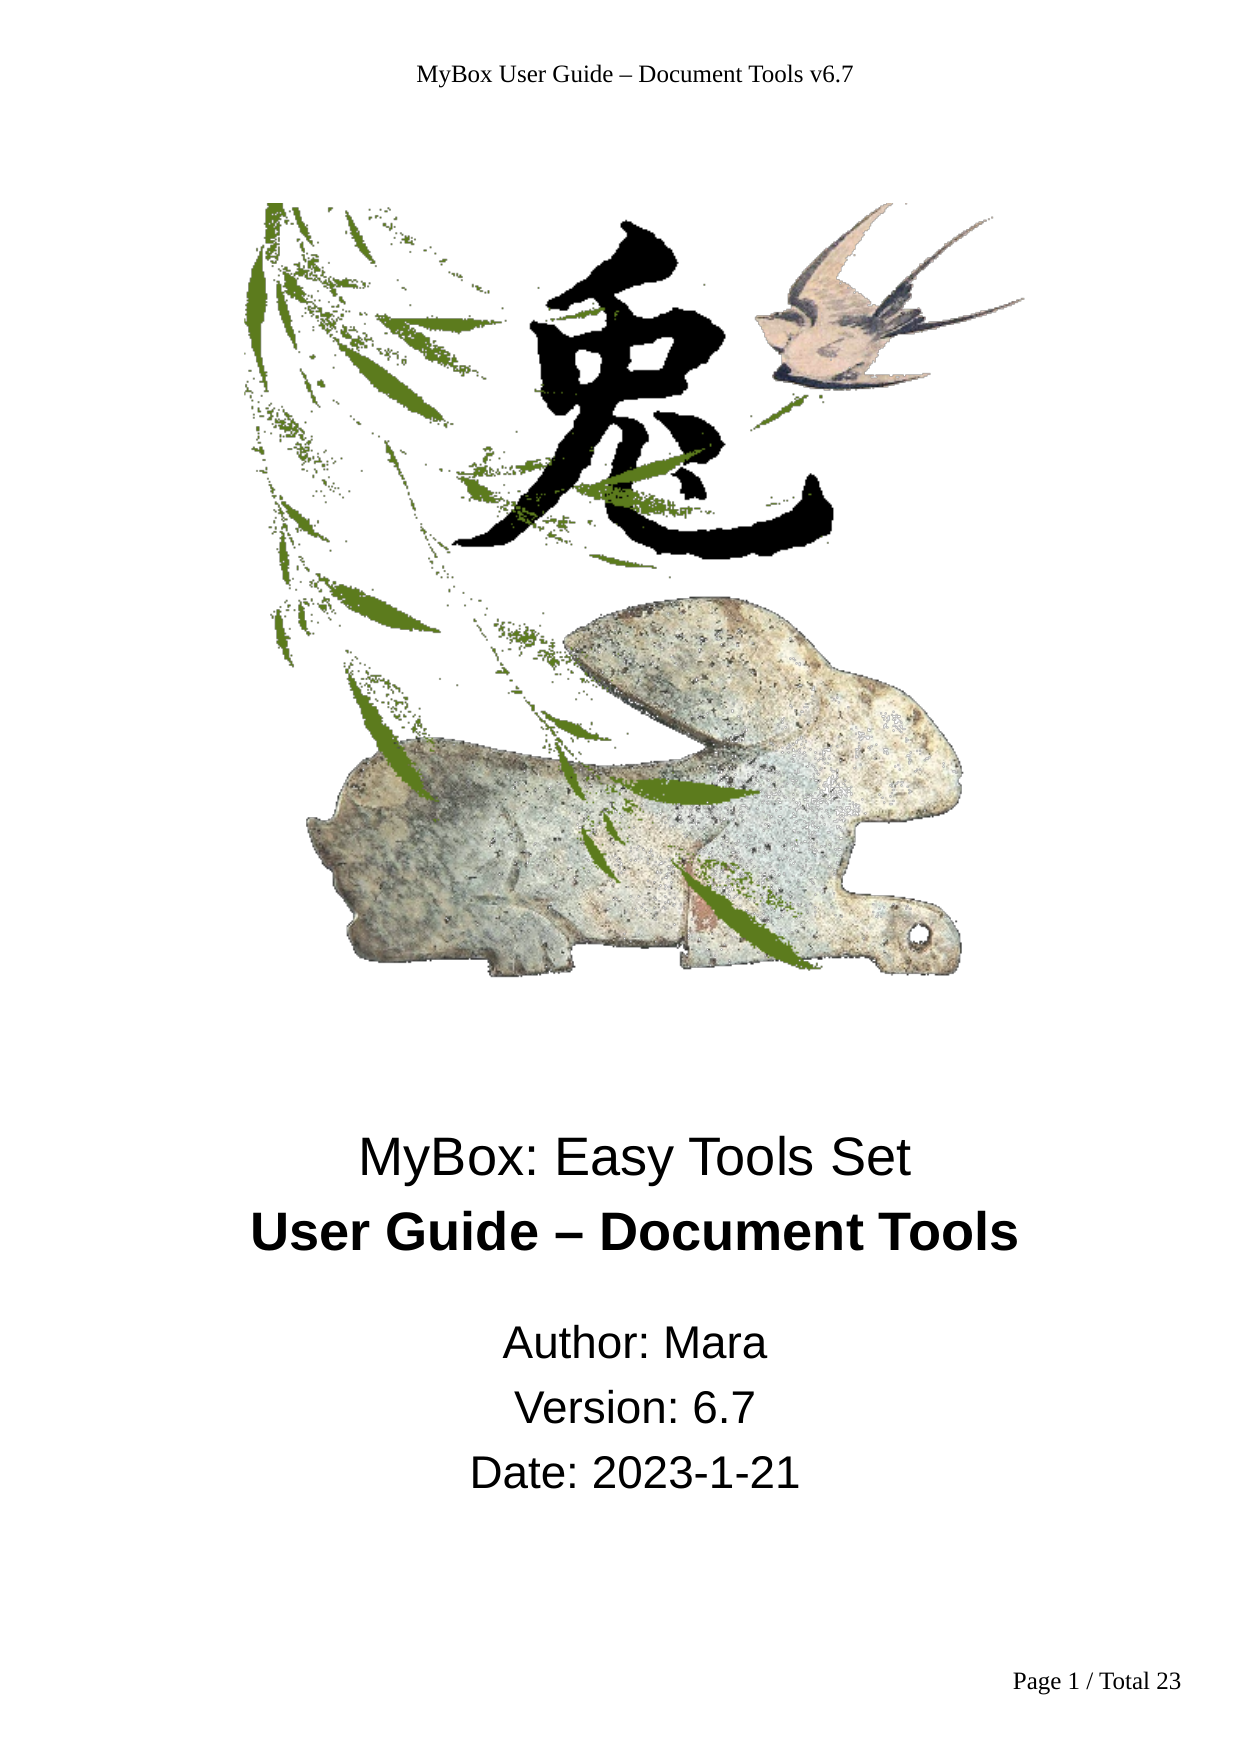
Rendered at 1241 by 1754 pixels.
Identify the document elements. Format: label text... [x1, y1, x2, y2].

text Author: Mara [88, 1316, 1181, 1368]
picture [244, 203, 1026, 985]
subtitle MyBox: Easy Tools Set [88, 1125, 1181, 1187]
text User Guide – Document Tools [88, 1199, 1181, 1262]
text Date: 2023-1-21 [88, 1446, 1181, 1499]
text Version: 6.7 [88, 1381, 1181, 1433]
